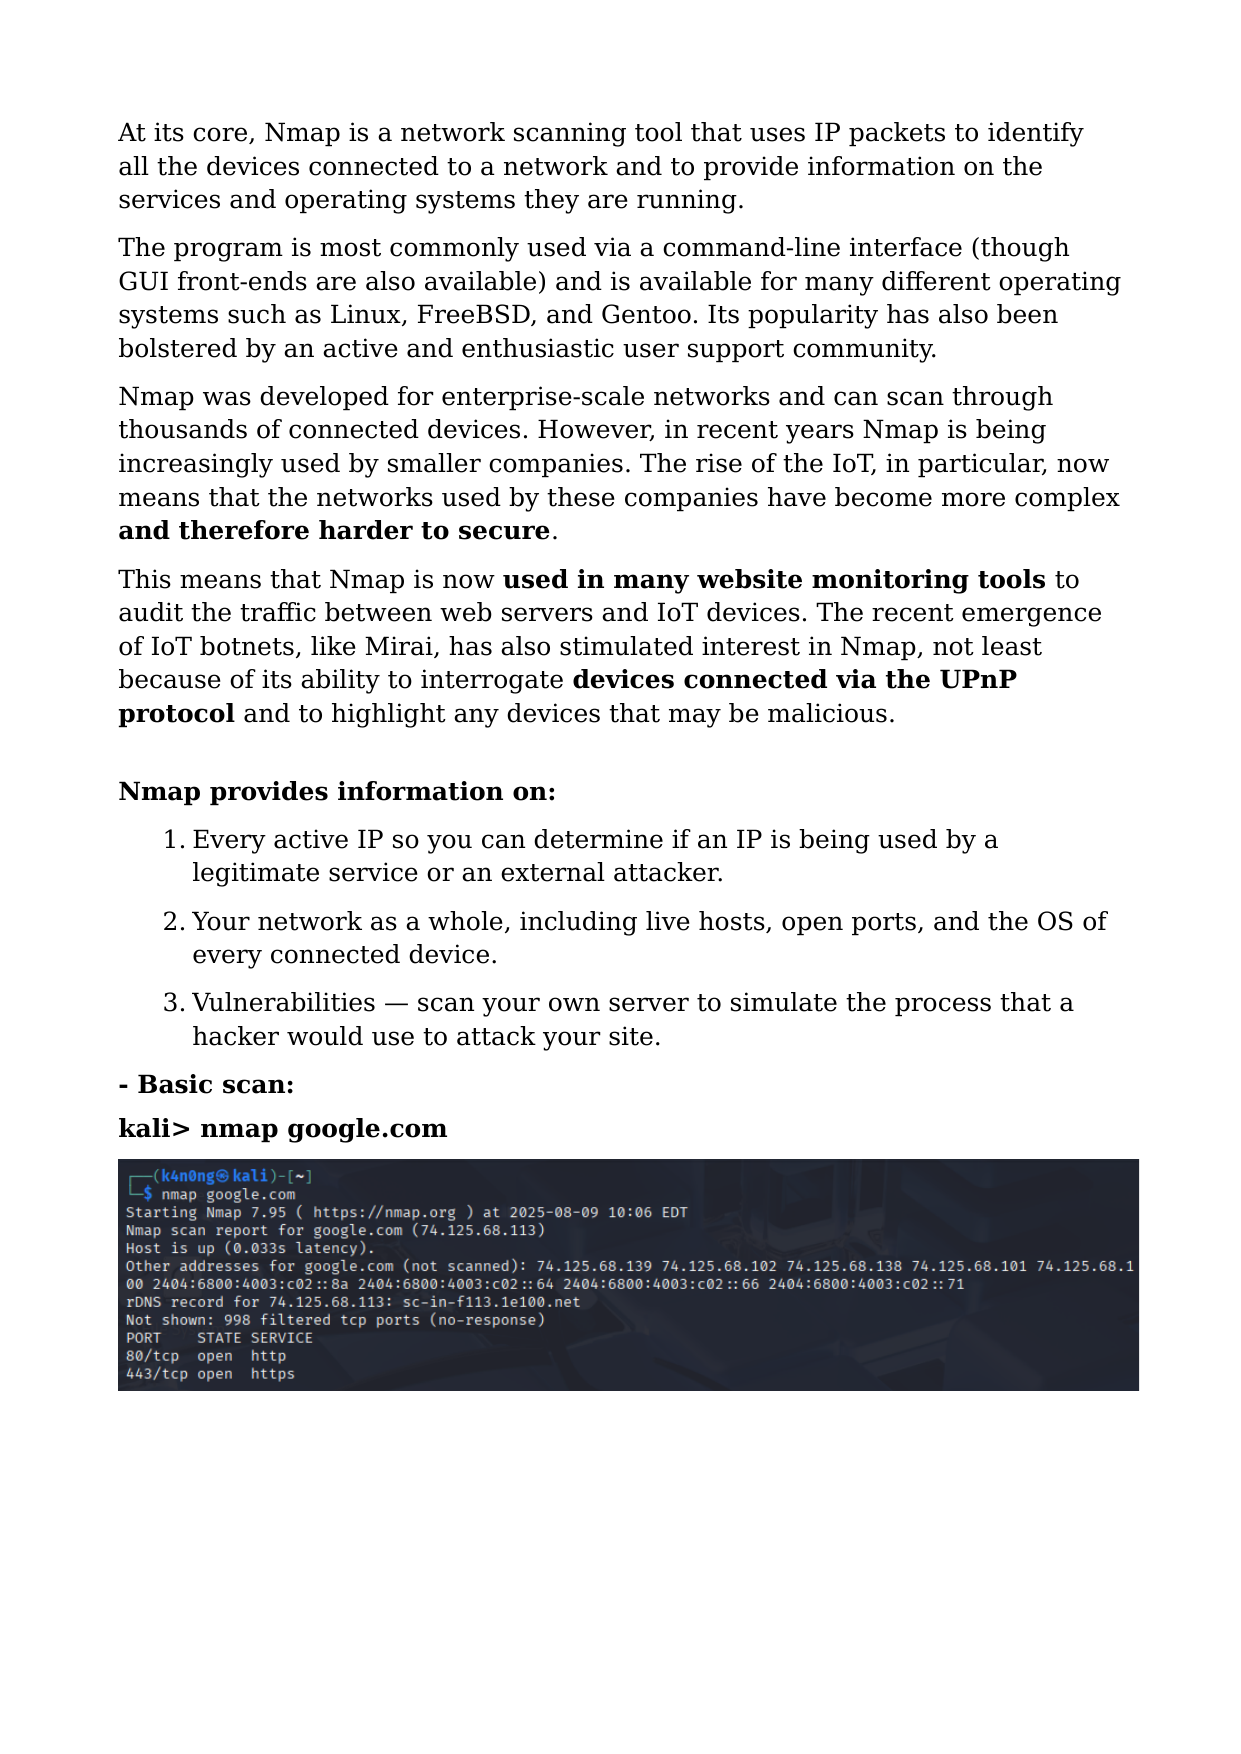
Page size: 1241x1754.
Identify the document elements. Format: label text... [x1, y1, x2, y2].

text kali> nmap google.com [118, 1114, 1122, 1144]
text - Basic scan: [118, 1070, 1122, 1099]
list Vulnerabilities — scan your own server to simulate the process that a hacker would use to attack your site. [162, 988, 1122, 1051]
picture [118, 1159, 1140, 1391]
text The program is most commonly used via a command-line interface (though GUI front-ends are also available) and is available for many different operating systems such as Linux, FreeBSD, and Gentoo. Its popularity has also been bolstered by an active and enthusiastic user support community. [118, 233, 1122, 363]
text Nmap was developed for enterprise-scale networks and can scan through thousands of connected devices. However, in recent years Nmap is being increasingly used by smaller companies. The rise of the IoT, in particular, now means that the networks used by these companies have become more complex and therefore harder to secure. [118, 382, 1122, 546]
list Your network as a whole, including live hosts, open ports, and the OS of every connected device. [162, 907, 1122, 969]
text At its core, Nmap is a network scanning tool that uses IP packets to identify all the devices connected to a network and to provide information on the services and operating systems they are running. [118, 118, 1122, 214]
text This means that Nmap is now used in many website monitoring tools to audit the traffic between web servers and IoT devices. The recent emergence of IoT botnets, like Mirai, has also stimulated interest in Nmap, not least because of its ability to interrogate devices connected via the UPnP protocol and to highlight any devices that may be malicious. [118, 564, 1122, 728]
text Nmap provides information on: [118, 777, 1122, 806]
list Every active IP so you can determine if an IP is being used by a legitimate service or an external attacker. [162, 825, 1122, 888]
